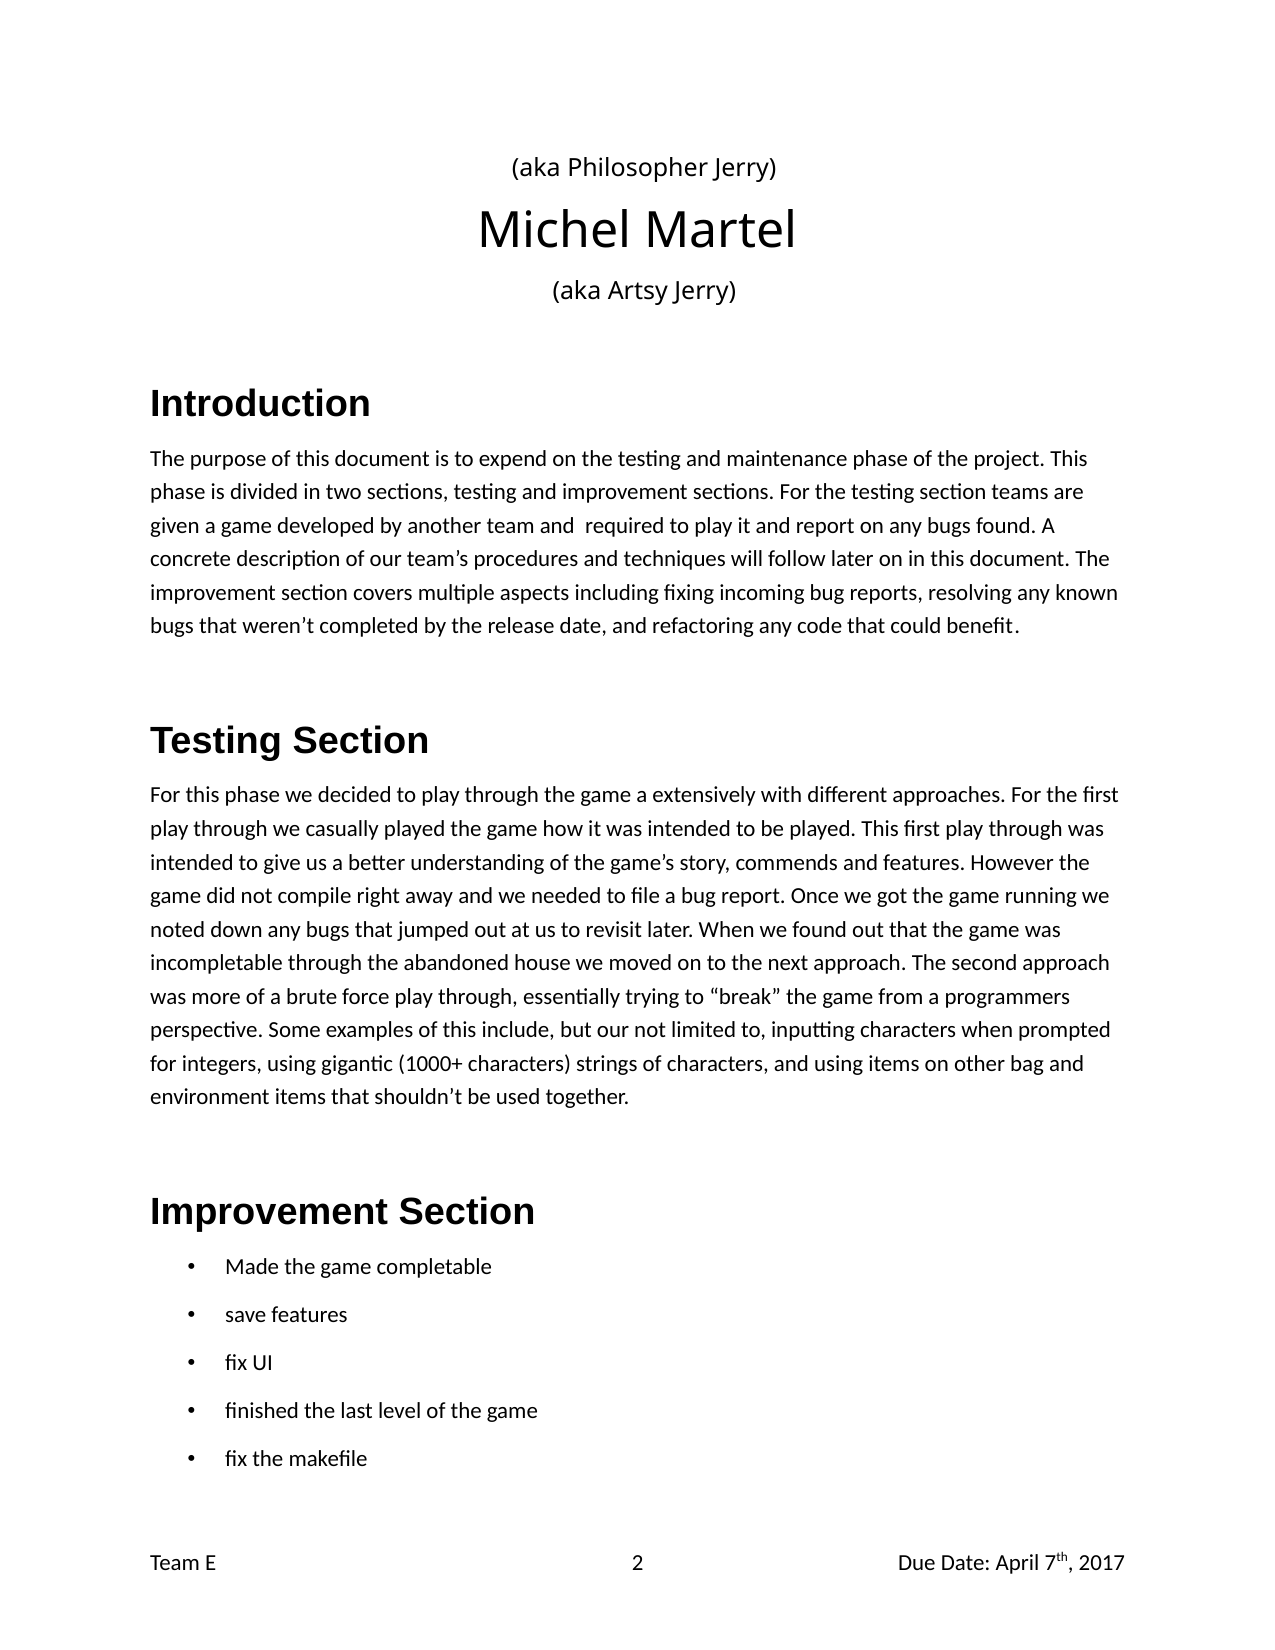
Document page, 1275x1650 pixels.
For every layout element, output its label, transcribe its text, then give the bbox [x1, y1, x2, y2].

subtitle Testing Section [150, 718, 1125, 762]
text The purpose of this document is to expend on the testing and maintenance phase of the project. This phase is divided in two sections, testing and improvement sections. For the testing section teams are given a game developed by another team and required to play it and report on any bugs found. A concrete description of our team’s procedures and techniques will follow later on in this document. The improvement section covers multiple aspects including fixing incoming bug reports, resolving any known bugs that weren’t completed by the release date, and refactoring any code that could benefit. [150, 444, 1125, 639]
list fix the makefile [187, 1444, 1125, 1472]
text (aka Philosopher Jerry) [150, 150, 1125, 184]
list finished the last level of the game [187, 1396, 1125, 1424]
list save features [187, 1300, 1125, 1328]
text For this phase we decided to play through the game a extensively with different approaches. For the first play through we casually played the game how it was intended to be played. This first play through was intended to give us a better understanding of the game’s story, commends and features. However the game did not compile right away and we needed to file a bug report. Once we got the game running we noted down any bugs that jumped out at us to revisit later. When we found out that the game was incompletable through the abandoned house we moved on to the next approach. The second approach was more of a brute force play through, essentially trying to “break” the game from a programmers perspective. Some examples of this include, but our not limited to, inputting characters when prompted for integers, using gigantic (1000+ characters) strings of characters, and using items on other bag and environment items that shouldn’t be used together. [150, 781, 1125, 1111]
text (aka Artsy Jerry) [150, 273, 1125, 307]
subtitle Introduction [150, 381, 1125, 425]
list Made the game completable [187, 1252, 1125, 1280]
list fix UI [187, 1348, 1125, 1376]
text Michel Martel [150, 194, 1125, 262]
subtitle Improvement Section [150, 1189, 1125, 1233]
